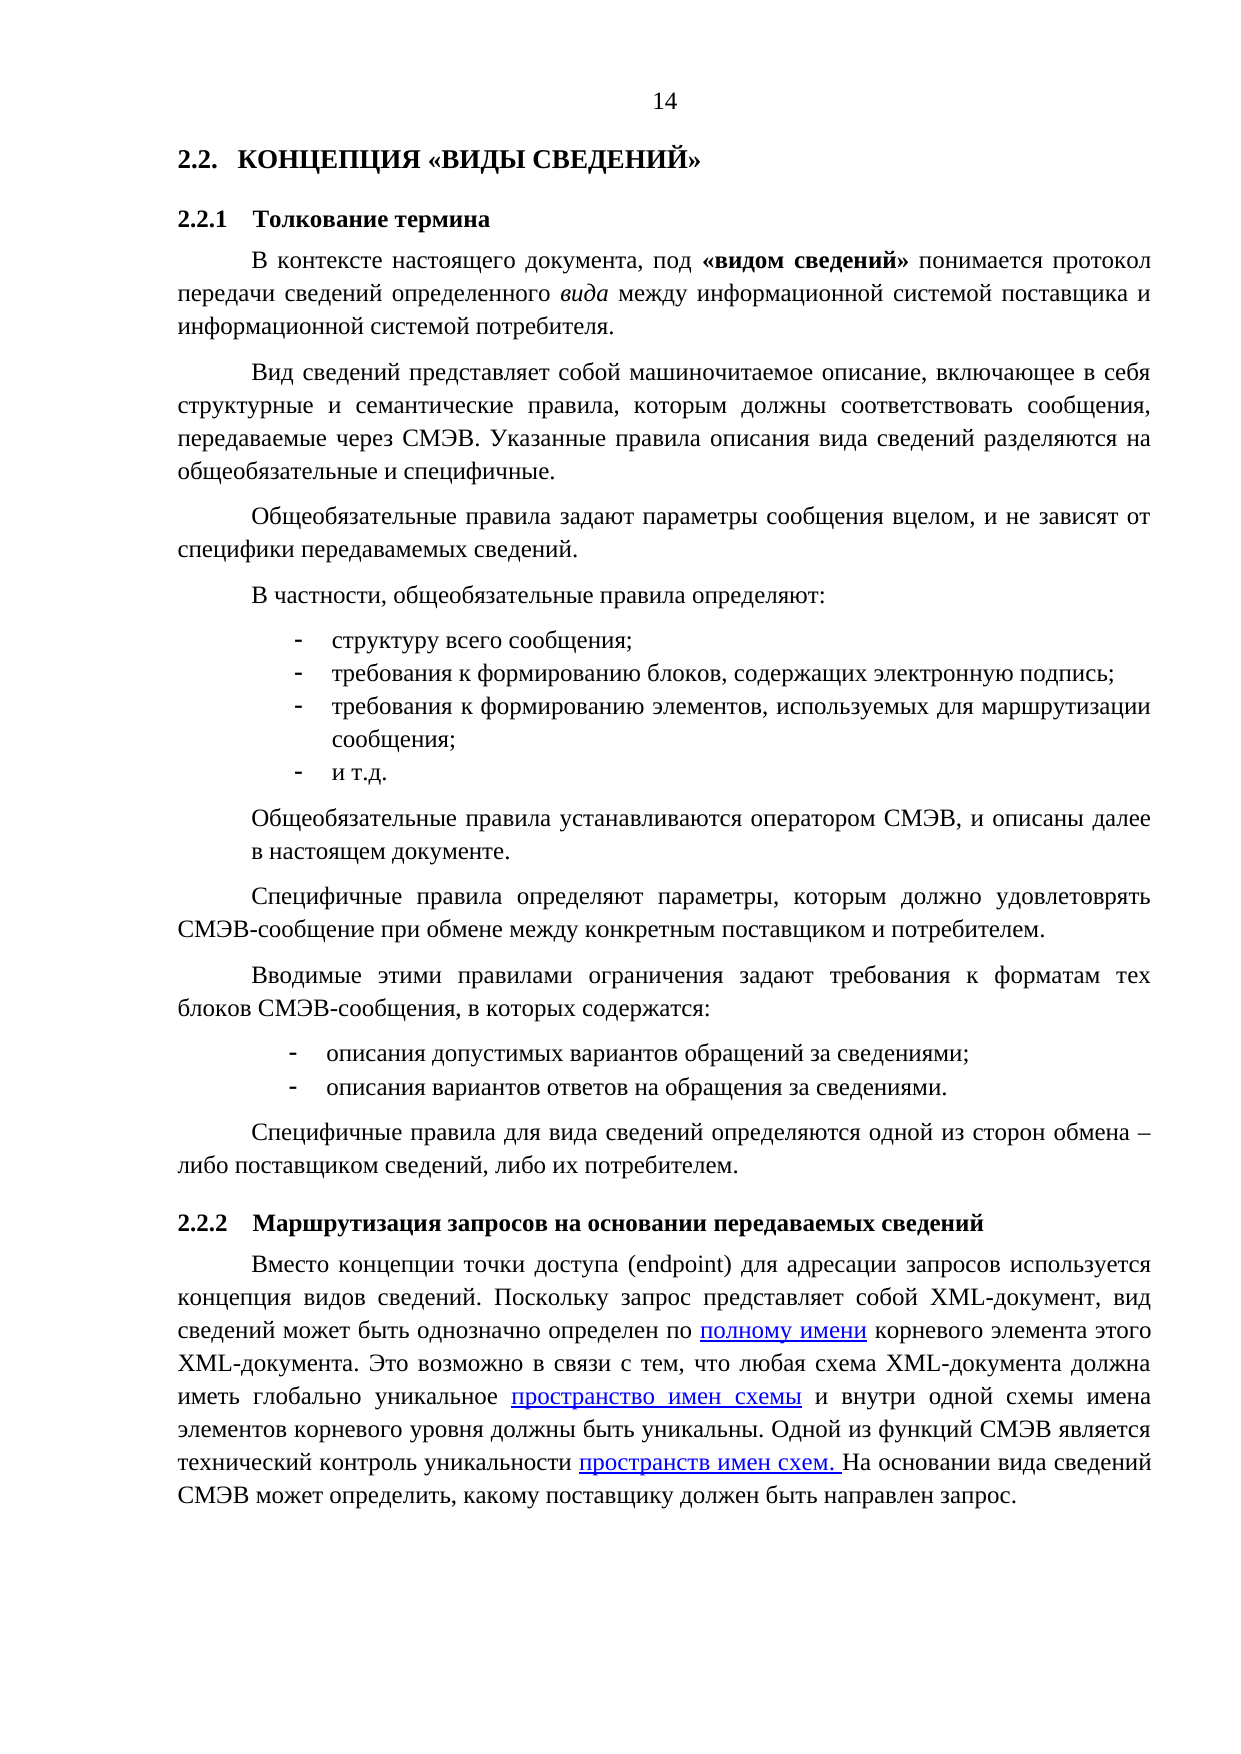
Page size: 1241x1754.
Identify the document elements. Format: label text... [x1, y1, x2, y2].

text В контексте настоящего документа, под «видом сведений» понимается протокол передачи сведений определенного вида между информационной системой поставщика и информационной системой потребителя. [177, 245, 1152, 340]
text Специфичные правила для вида сведений определяются одной из сторон обмена – либо поставщиком сведений, либо их потребителем. [177, 1117, 1152, 1179]
text Вид сведений представляет собой машиночитаемое описание, включающее в себя структурные и семантические правила, которым должны соответствовать сообщения, передаваемые через СМЭВ. Указанные правила описания вида сведений разделяются на общеобязательные и специфичные. [177, 357, 1152, 484]
list требования к формированию блоков, содержащих электронную подпись; [294, 658, 1152, 687]
list и т.д. [294, 757, 1152, 786]
subtitle Концепция «Виды сведений» [177, 143, 1152, 174]
text Общеобязательные правила устанавливаются оператором СМЭВ, и описаны далее в настоящем документе. [251, 803, 1152, 865]
list описания вариантов ответов на обращения за сведениями. [288, 1072, 1152, 1100]
list требования к формированию элементов, используемых для маршрутизации сообщения; [294, 691, 1152, 753]
subtitle Маршрутизация запросов на основании передаваемых сведений [177, 1208, 1152, 1237]
text Вместо концепции точки доступа (endpoint) для адресации запросов используется концепция видов сведений. Поскольку запрос представляет собой XML-документ, вид сведений может быть однозначно определен по полному имени корневого элемента этого XML-документа. Это возможно в связи с тем, что любая схема XML-документа должна иметь глобально уникальное пространство имен схемы и внутри одной схемы имена элементов корневого уровня должны быть уникальны. Одной из функций СМЭВ является технический контроль уникальности пространств имен схем. На основании вида сведений СМЭВ может определить, какому поставщику должен быть направлен запрос. [177, 1249, 1152, 1509]
text Специфичные правила определяют параметры, которым должно удовлетоврять СМЭВ-сообщение при обмене между конкретным поставщиком и потребителем. [177, 881, 1152, 943]
text Общеобязательные правила задают параметры сообщения вцелом, и не зависят от специфики передавамемых сведений. [177, 501, 1152, 563]
list структуру всего сообщения; [294, 625, 1152, 654]
subtitle Толкование термина [177, 204, 1152, 233]
list описания допустимых вариантов обращений за сведениями; [288, 1038, 1152, 1067]
text В частности, общеобязательные правила определяют: [177, 580, 1152, 608]
text Вводимые этими правилами ограничения задают требования к форматам тех блоков СМЭВ-сообщения, в которых содержатся: [177, 960, 1152, 1022]
